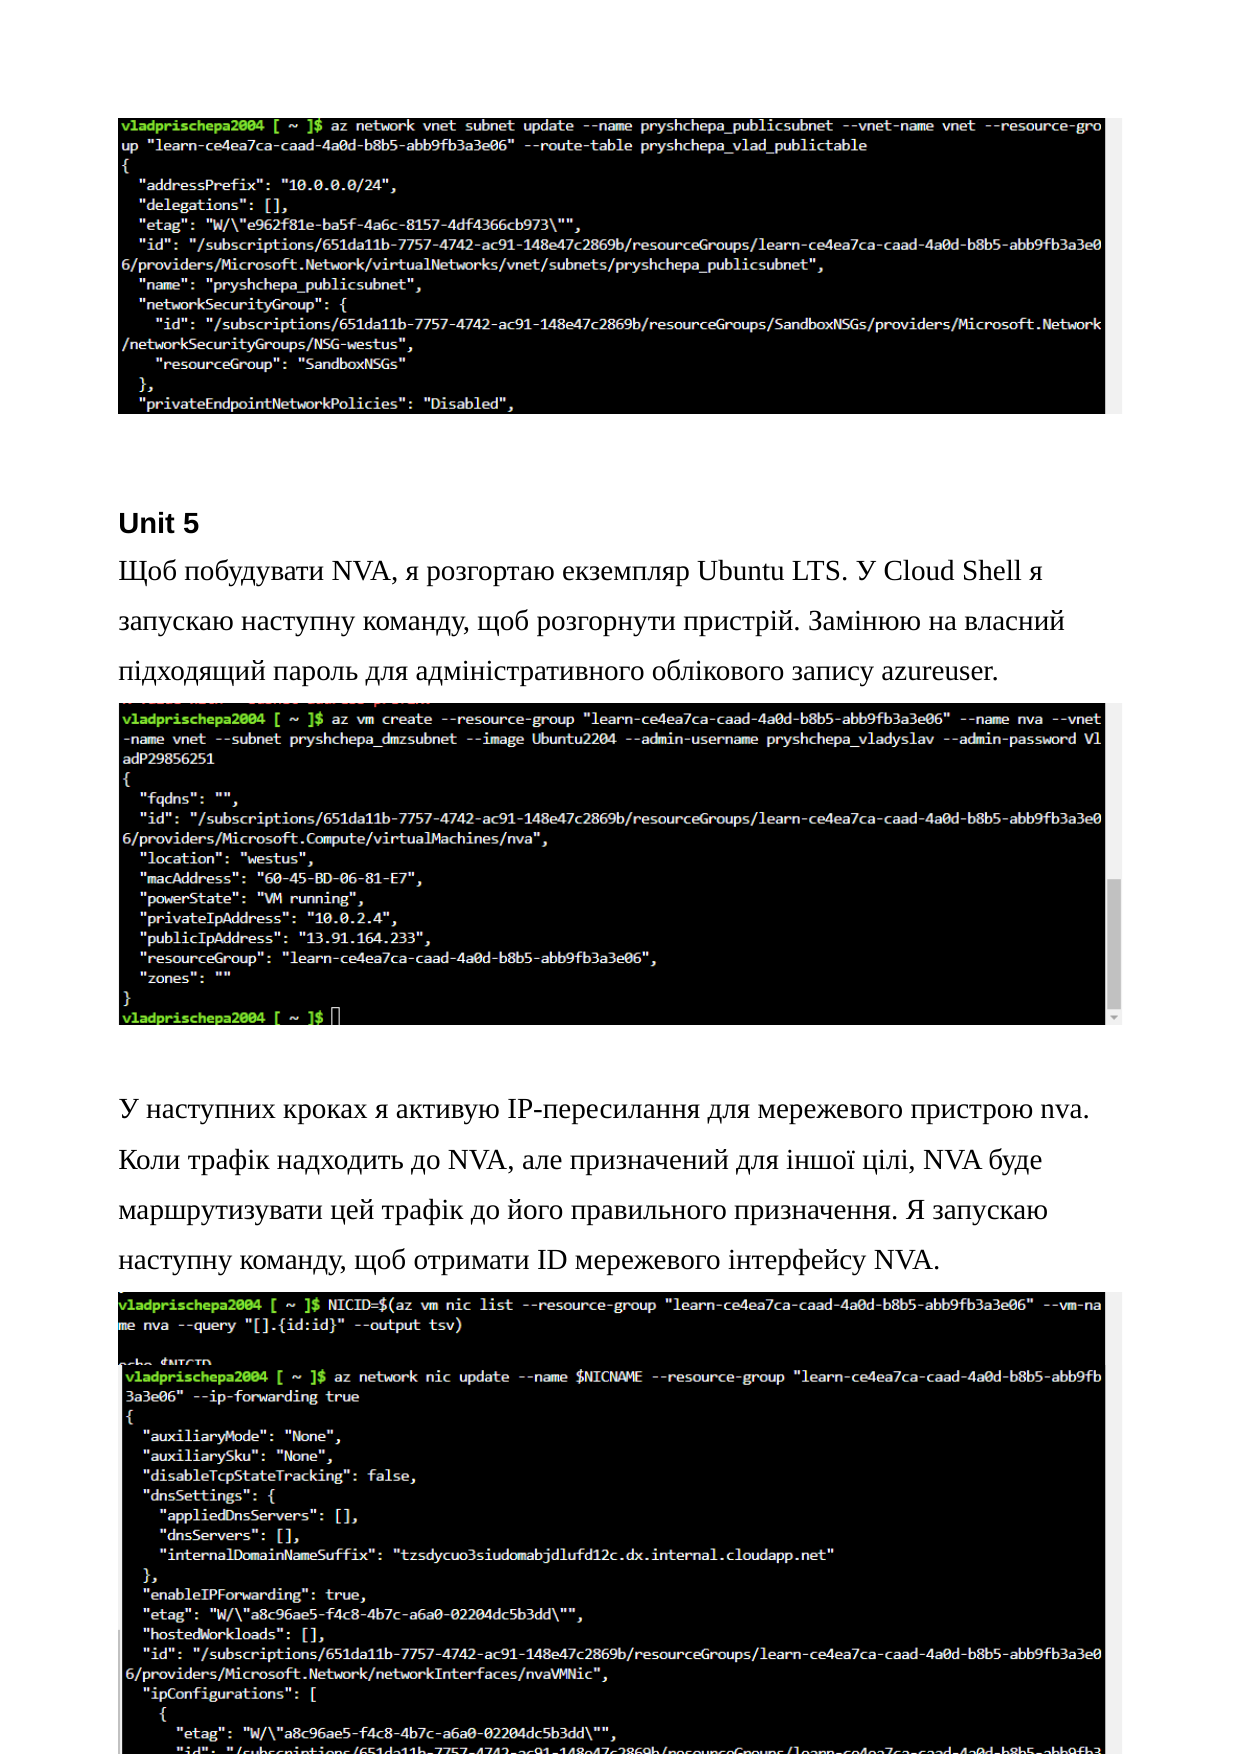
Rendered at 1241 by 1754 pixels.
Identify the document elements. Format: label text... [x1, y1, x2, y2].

picture [118, 118, 1123, 414]
text Щоб побудувати NVA, я розгортаю екземпляр Ubuntu LTS. У Cloud Shell я запускаю наступну команду, щоб розгорнути пристрій. Замінюю на власний підходящий пароль для адміністративного облікового запису azureuser. [118, 553, 1122, 687]
text У наступних кроках я активую IP-пересилання для мережевого пристрою nva. Коли трафік надходить до NVA, але призначений для іншої цілі, NVA буде маршрутизувати цей трафік до його правильного призначення. Я запускаю наступну команду, щоб отримати ID мережевого інтерфейсу NVA. [118, 1091, 1122, 1276]
subtitle Unit 5 [118, 502, 1122, 540]
picture [118, 1292, 1123, 1754]
picture [118, 703, 1123, 1025]
